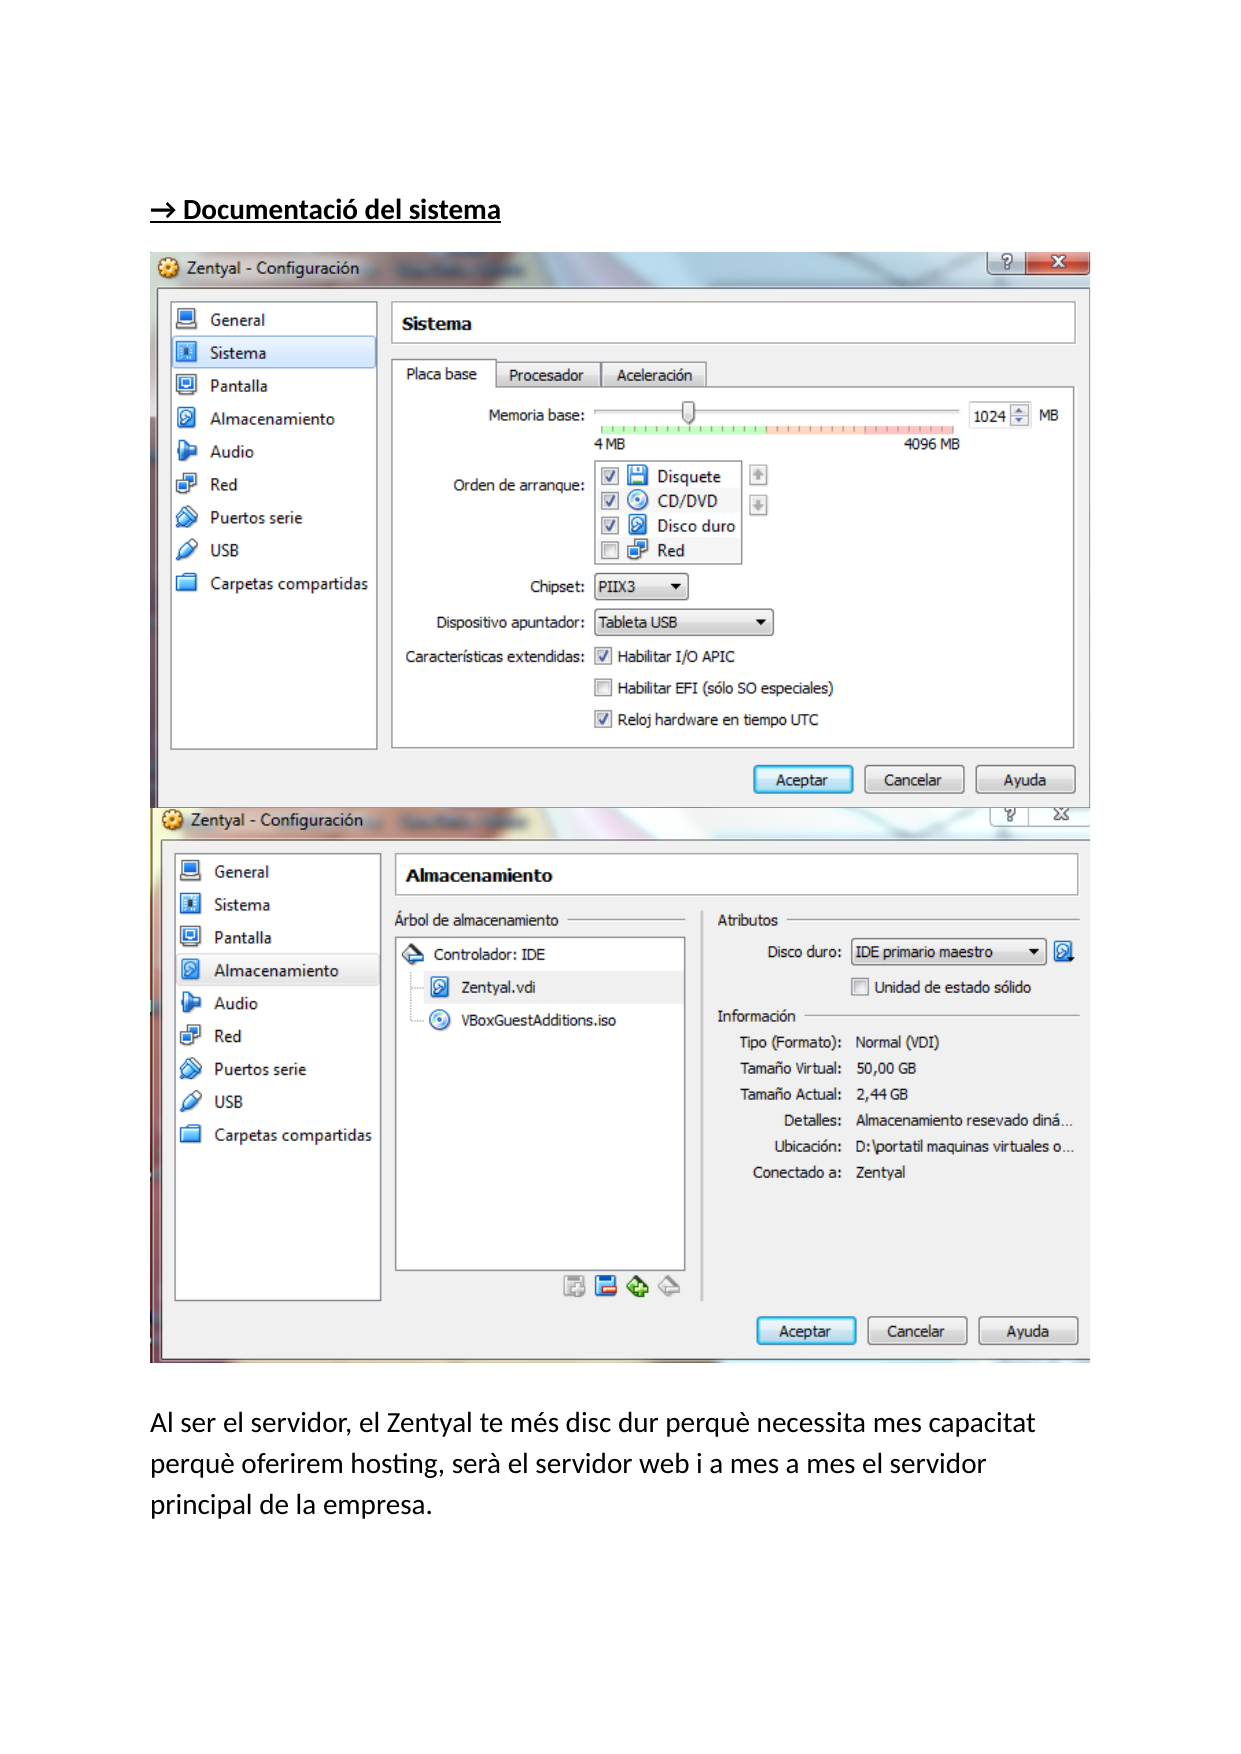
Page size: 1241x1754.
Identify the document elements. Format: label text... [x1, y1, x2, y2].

text Al ser el servidor, el Zentyal te més disc dur perquè necessita mes capacitat perquè oferirem hosting, serà el servidor web i a mes a mes el servidor principal de la empresa. [150, 1404, 1090, 1521]
text → Documentació del sistema [150, 191, 1090, 227]
picture [150, 252, 1091, 1363]
